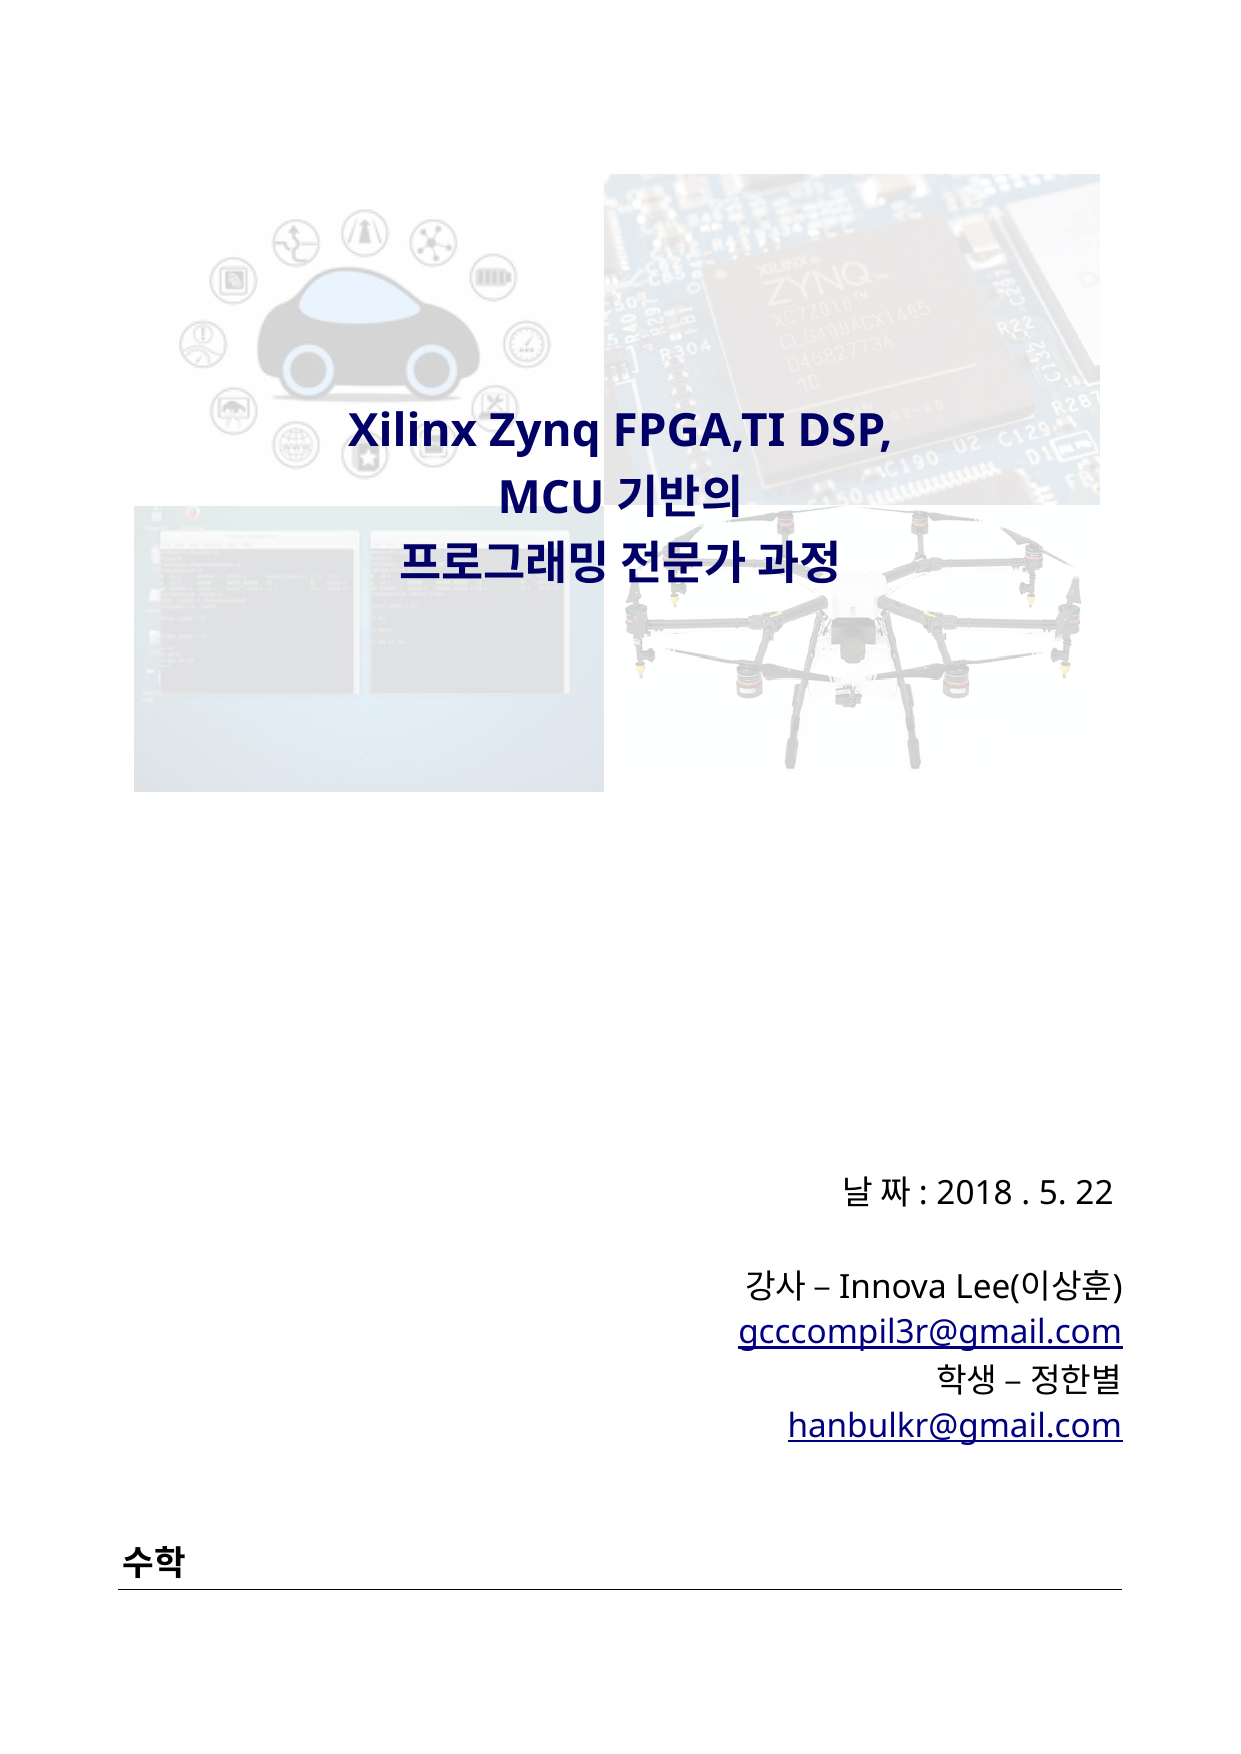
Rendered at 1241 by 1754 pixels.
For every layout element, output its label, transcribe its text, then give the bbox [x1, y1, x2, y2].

text hanbulkr@gmail.com [118, 1402, 1122, 1447]
text MCU 기반의 [118, 460, 134, 527]
text Xilinx Zynq FPGA,TI DSP, [1100, 398, 1122, 460]
text 프로그래밍 전문가 과정 [1101, 527, 1122, 593]
text 프로그래밍 전문가 과정 [118, 527, 134, 593]
text Xilinx Zynq FPGA,TI DSP, [118, 398, 134, 460]
text 날 짜 : 2018 . 5. 22 [118, 1166, 1122, 1214]
text 학생 – 정한별 [118, 1353, 1122, 1402]
text gcccompil3r@gmail.com [118, 1308, 1122, 1353]
text 강사 – Innova Lee(이상훈) [118, 1259, 1122, 1308]
text MCU 기반의 [604, 460, 1122, 791]
text 수학 [118, 1531, 1122, 1589]
